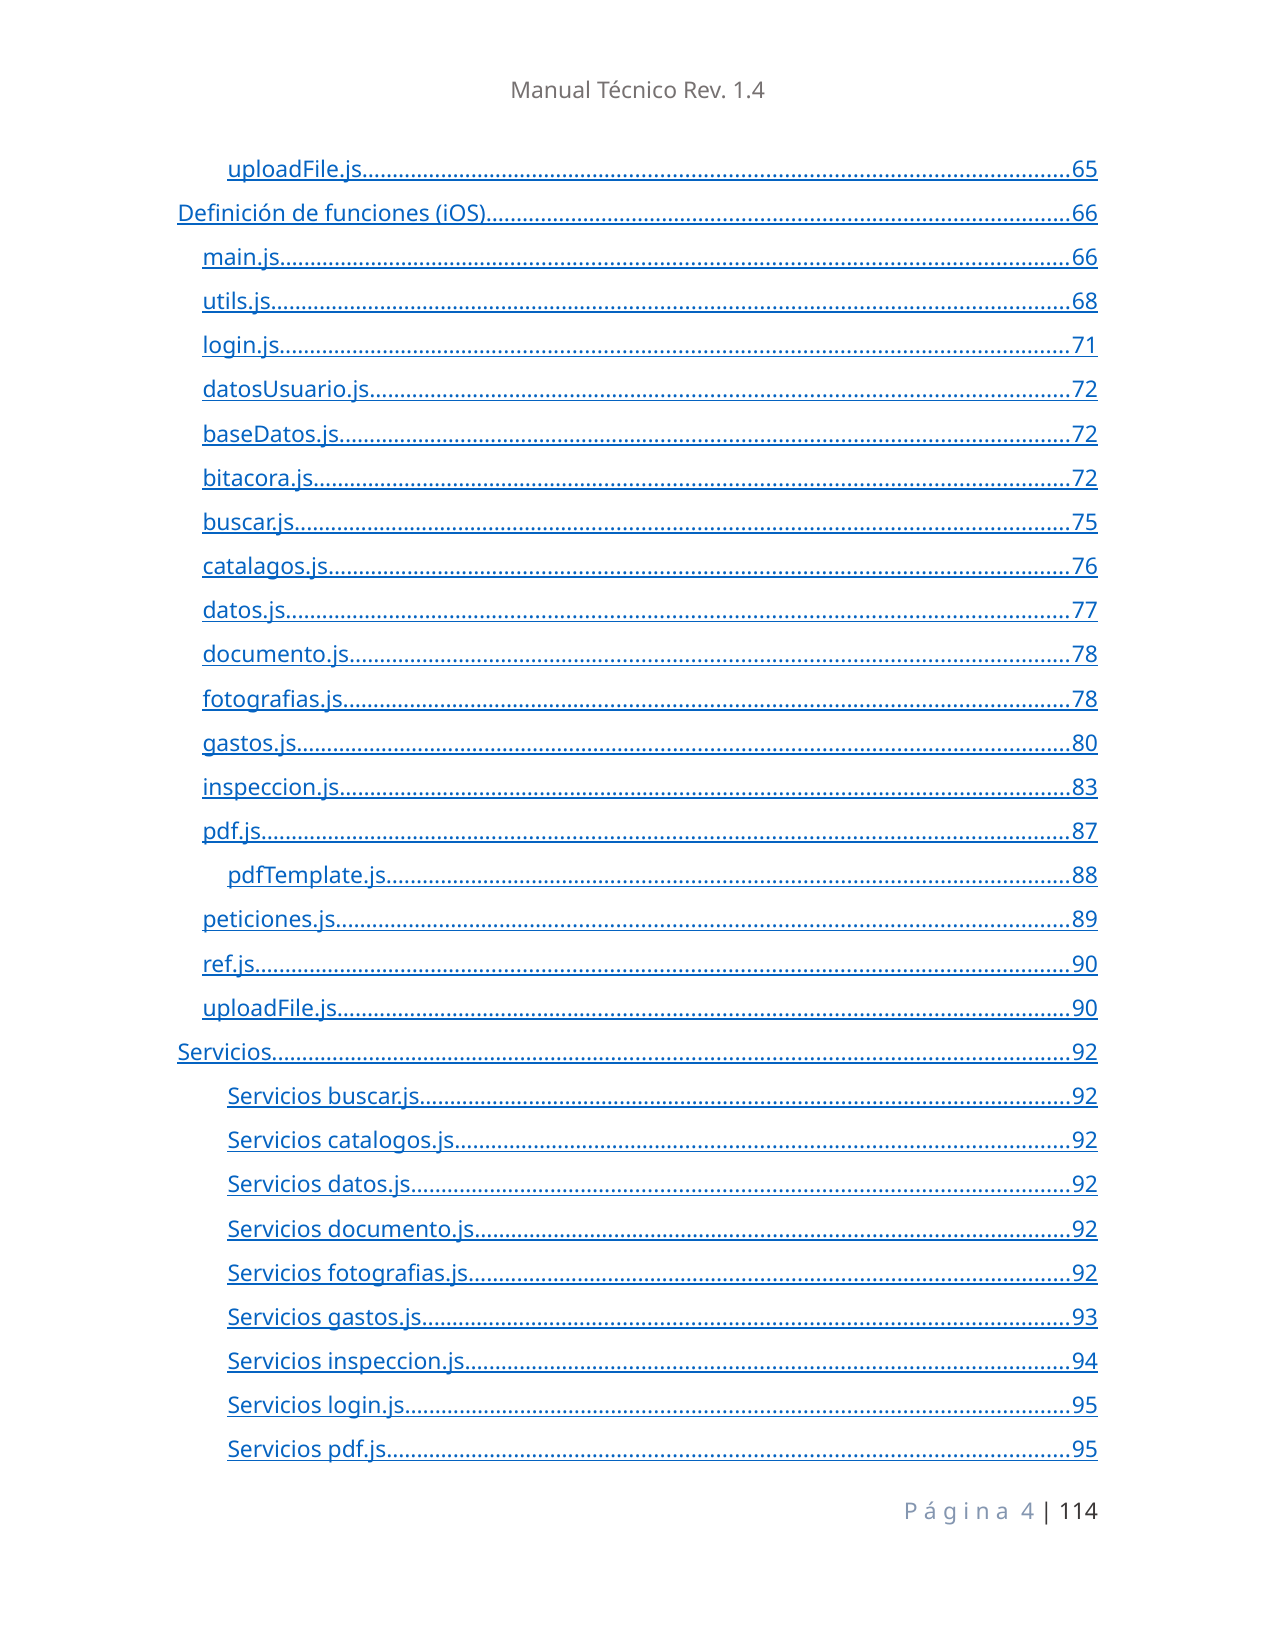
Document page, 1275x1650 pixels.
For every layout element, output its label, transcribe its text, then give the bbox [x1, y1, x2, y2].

text uploadFile.js 90 [202, 992, 1098, 1018]
text [202, 622, 1098, 626]
text [227, 1417, 1098, 1421]
text buscar.js 75 [202, 506, 1098, 532]
text Servicios gastos.js 93 [227, 1301, 1098, 1327]
text bitacora.js 72 [202, 462, 1098, 488]
text Servicios fotografias.js 92 [227, 1257, 1098, 1283]
text documento.js 78 [202, 638, 1098, 665]
text ref.js 90 [202, 948, 1098, 974]
text datosUsuario.js 72 [202, 373, 1098, 400]
text pdf.js 87 [202, 815, 1098, 841]
text [202, 357, 1098, 361]
text [202, 401, 1098, 405]
text [227, 887, 1098, 891]
text Servicios catalogos.js 92 [227, 1124, 1098, 1151]
text catalagos.js 76 [202, 550, 1098, 576]
text datos.js 77 [202, 594, 1098, 621]
text [202, 931, 1098, 935]
text login.js 71 [202, 329, 1098, 356]
text Servicios login.js 95 [227, 1389, 1098, 1416]
text inspeccion.js 83 [202, 771, 1098, 797]
text Servicios datos.js 92 [227, 1168, 1098, 1195]
text gastos.js 80 [202, 727, 1098, 753]
text baseDatos.js 72 [202, 418, 1098, 444]
text main.js 66 [202, 241, 1098, 267]
text Servicios buscar.js 92 [227, 1080, 1098, 1106]
text [227, 1152, 1098, 1156]
text [227, 1196, 1098, 1200]
text utils.js 68 [202, 285, 1098, 311]
text peticiones.js 89 [202, 903, 1098, 930]
text uploadFile.js 65 [227, 153, 1098, 179]
text pdfTemplate.js 88 [227, 859, 1098, 886]
text Definición de funciones (iOS) 66 [177, 197, 1098, 223]
text Servicios inspeccion.js 94 [227, 1345, 1098, 1371]
text Servicios 92 [177, 1036, 1098, 1062]
text [227, 1461, 1098, 1465]
text fotografias.js 78 [202, 683, 1098, 709]
text [202, 666, 1098, 670]
text Servicios pdf.js 95 [227, 1433, 1098, 1460]
text Servicios documento.js 92 [227, 1213, 1098, 1239]
